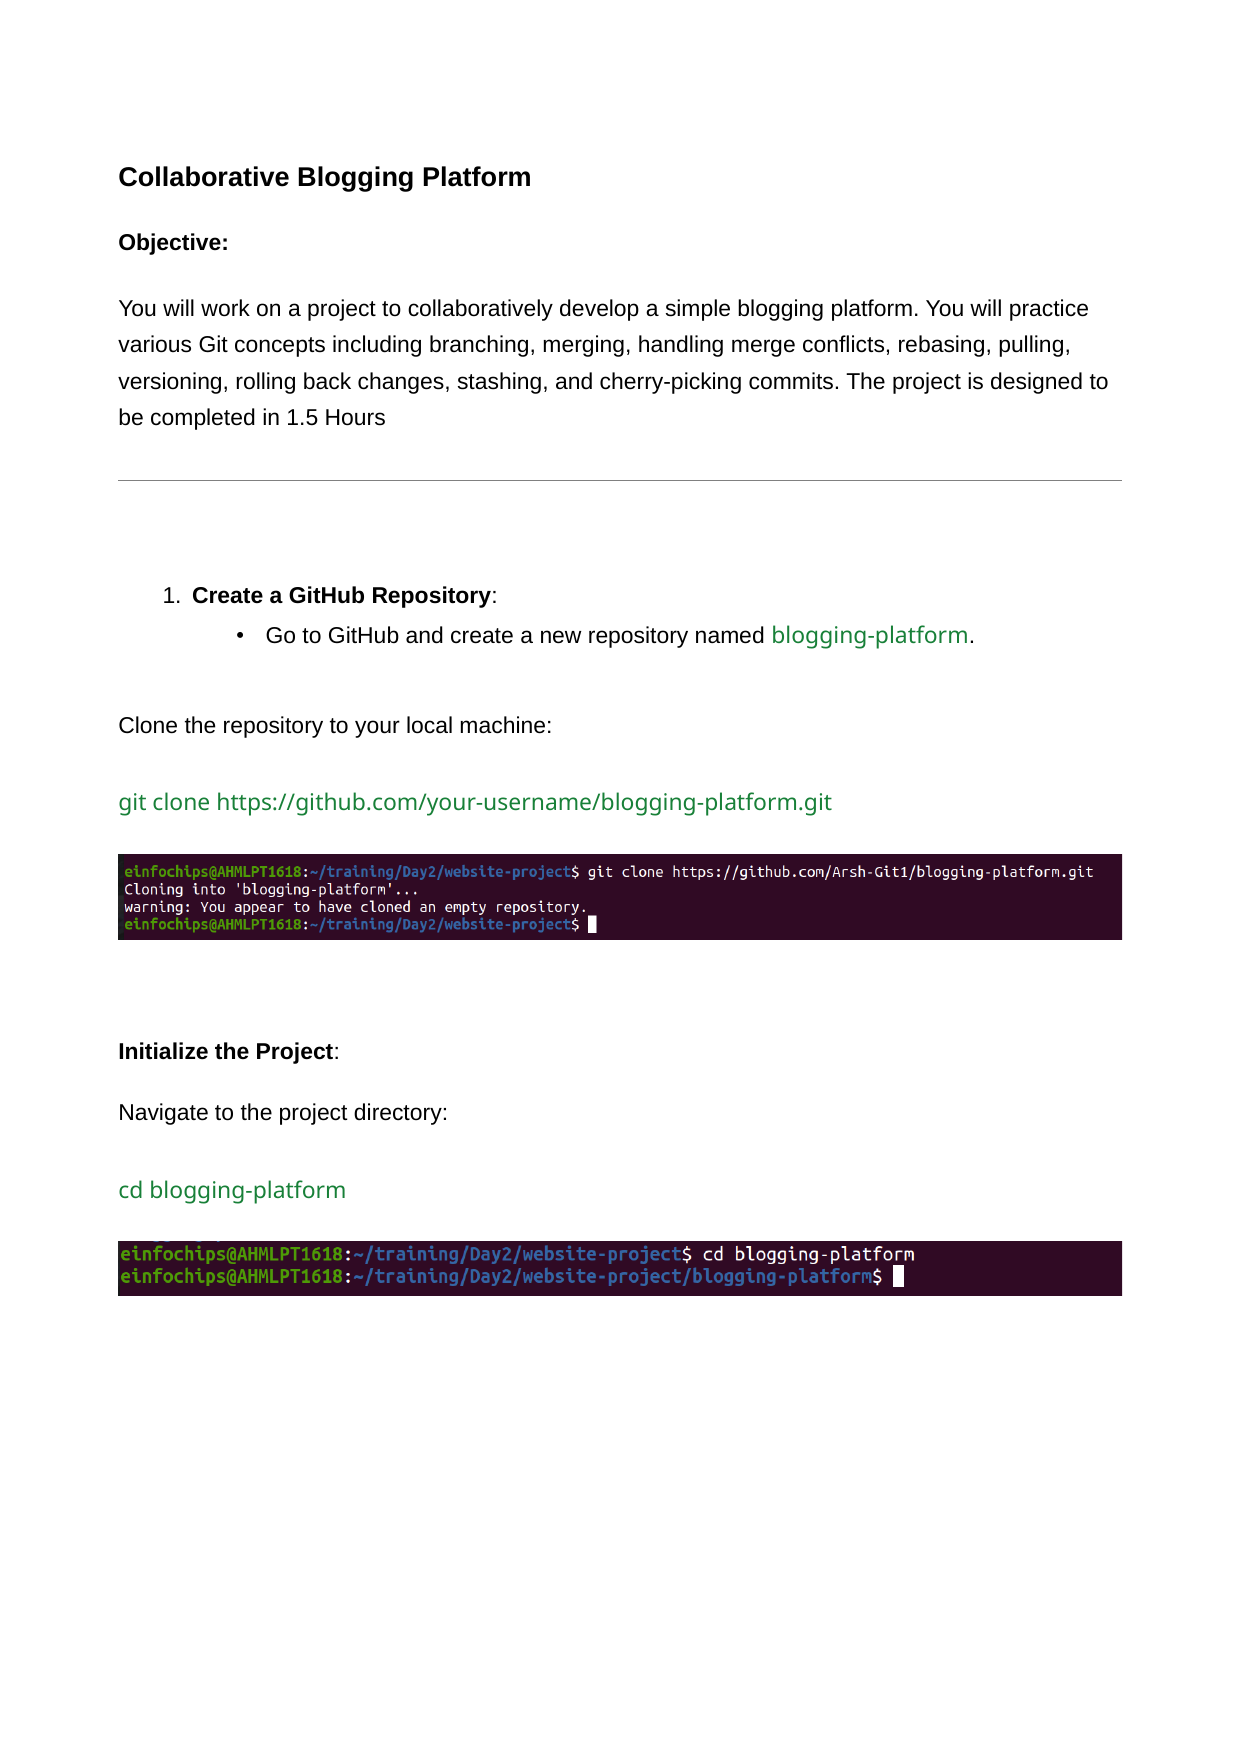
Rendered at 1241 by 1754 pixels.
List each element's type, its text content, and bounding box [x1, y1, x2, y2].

text Clone the repository to your local machine: git clone https://github.com/your-username/blogging-platform.git [118, 712, 1122, 817]
picture [118, 1241, 1123, 1296]
list Go to GitHub and create a new repository named blogging-platform. [236, 618, 1122, 650]
picture [118, 854, 1123, 940]
text Initialize the Project: [118, 1038, 1122, 1064]
text Navigate to the project directory: cd blogging-platform [118, 1099, 1122, 1205]
text You will work on a project to collaboratively develop a simple blogging platform. You will practice various Git concepts including branching, merging, handling merge conflicts, rebasing, pulling, versioning, rolling back changes, stashing, and cherry-picking commits. The project is designed to be completed in 1.5 Hours [118, 295, 1122, 430]
subtitle Collaborative Blogging Platform [118, 161, 1122, 192]
list Create a GitHub Repository: [162, 582, 1122, 608]
subtitle Objective: [118, 229, 1122, 256]
